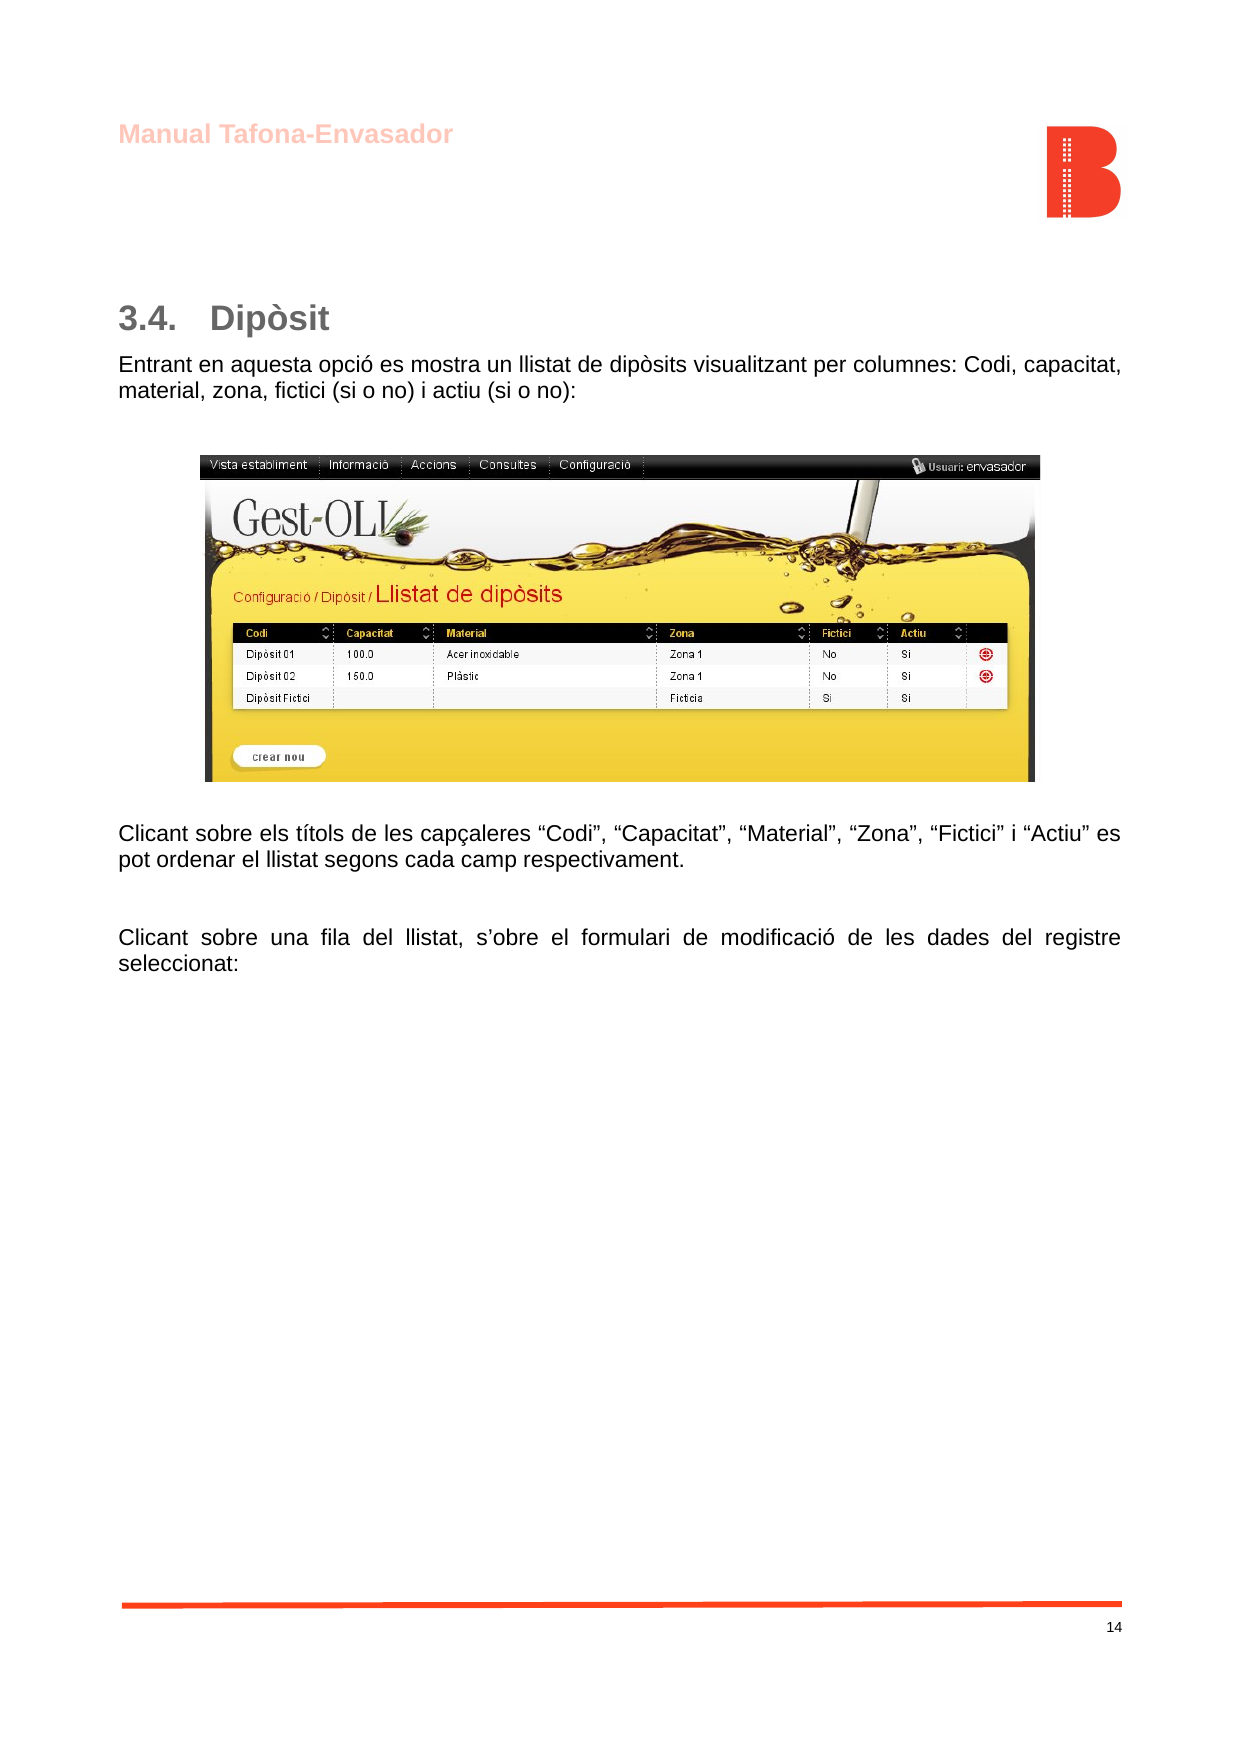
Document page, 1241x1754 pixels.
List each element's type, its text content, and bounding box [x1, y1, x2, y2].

text Entrant en aquesta opció es mostra un llistat de dipòsits visualitzant per columnes: Codi, capacitat, material, zona, fictici (si o no) i actiu (si o no): [118, 351, 1122, 403]
picture [200, 455, 1041, 782]
subtitle Dipòsit [118, 298, 1122, 338]
text Clicant sobre una fila del llistat, s’obre el formulari de modificació de les dades del registre seleccionat: [118, 924, 1122, 977]
picture [1036, 124, 1130, 221]
text Clicant sobre els títols de les capçaleres “Codi”, “Capacitat”, “Material”, “Zona”, “Fictici” i “Actiu” es pot ordenar el llistat segons cada camp respectivament. [118, 820, 1122, 873]
